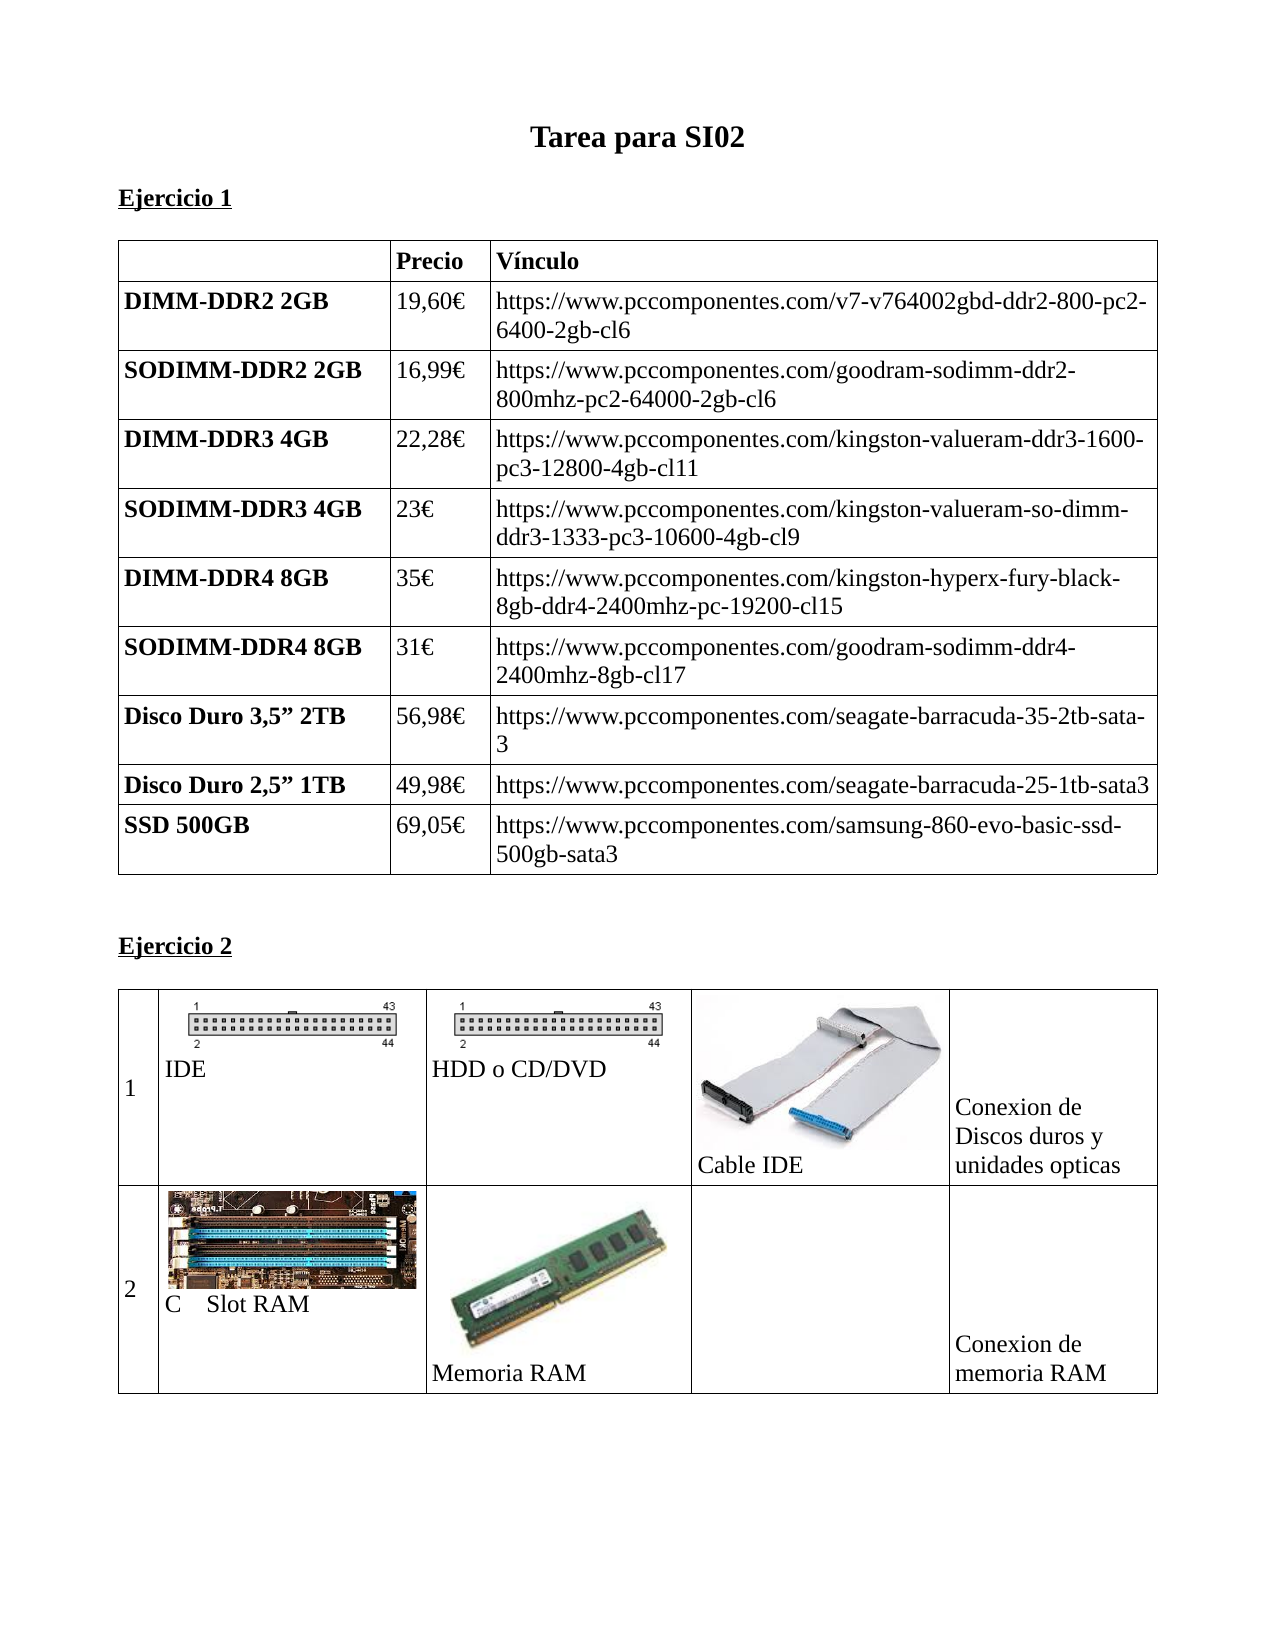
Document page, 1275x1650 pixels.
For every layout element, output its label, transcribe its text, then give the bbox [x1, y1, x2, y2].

table_cell DIMM-DDR4 8GB [119, 558, 390, 626]
table_cell SODIMM-DDR4 8GB [119, 627, 390, 695]
table_header Precio [391, 241, 490, 281]
text Ejercicio 1 [118, 183, 1157, 212]
table_cell https://www.pccomponentes.com/v7-v764002gbd-ddr2-800-pc2-6400-2gb-cl6 [491, 282, 1157, 350]
table_cell SODIMM-DDR2 2GB [119, 351, 390, 419]
table_cell 49,98€ [391, 765, 490, 804]
text Tarea para SI02 [118, 118, 1157, 154]
picture [168, 1191, 417, 1289]
table_cell 69,05€ [391, 805, 490, 873]
table_header Conexion de Discos duros y unidades opticas [950, 990, 1157, 1184]
table_cell DIMM-DDR3 4GB [119, 420, 390, 488]
table_header 1 [119, 990, 158, 1184]
picture [434, 995, 683, 1054]
table_cell 35€ [391, 558, 490, 626]
table_cell Disco Duro 2,5” 1TB [119, 765, 390, 804]
text Ejercicio 2 [118, 931, 1157, 960]
table_cell [692, 1186, 949, 1392]
table_header [119, 241, 390, 281]
table_header HDD o CD/DVD [427, 990, 691, 1184]
table_cell 56,98€ [391, 696, 490, 764]
table_cell https://www.pccomponentes.com/samsung-860-evo-basic-ssd-500gb-sata3 [491, 805, 1157, 873]
table_cell 16,99€ [391, 351, 490, 419]
table_cell 31€ [391, 627, 490, 695]
table_header IDE [159, 990, 426, 1184]
table_cell SODIMM-DDR3 4GB [119, 489, 390, 557]
table_cell Conexion de memoria RAM [950, 1186, 1157, 1392]
table_cell https://www.pccomponentes.com/kingston-valueram-so-dimm-ddr3-1333-pc3-10600-4gb-cl9 [491, 489, 1157, 557]
table_cell Disco Duro 3,5” 2TB [119, 696, 390, 764]
table_cell Memoria RAM [427, 1186, 691, 1392]
table_cell 23€ [391, 489, 490, 557]
table_cell https://www.pccomponentes.com/kingston-valueram-ddr3-1600-pc3-12800-4gb-cl11 [491, 420, 1157, 488]
table_cell DIMM-DDR2 2GB [119, 282, 390, 350]
picture [450, 1191, 668, 1358]
table_header Cable IDE [692, 990, 949, 1184]
table_cell C Slot RAM [159, 1186, 426, 1392]
table_cell SSD 500GB [119, 805, 390, 873]
table_cell 22,28€ [391, 420, 490, 488]
picture [696, 995, 945, 1150]
table_header Vínculo [491, 241, 1157, 281]
table_cell https://www.pccomponentes.com/kingston-hyperx-fury-black-8gb-ddr4-2400mhz-pc-19200-cl15 [491, 558, 1157, 626]
table_cell https://www.pccomponentes.com/goodram-sodimm-ddr4-2400mhz-8gb-cl17 [491, 627, 1157, 695]
picture [168, 995, 417, 1054]
table_cell https://www.pccomponentes.com/seagate-barracuda-35-2tb-sata-3 [491, 696, 1157, 764]
table_cell 2 [119, 1186, 158, 1392]
table_cell 19,60€ [391, 282, 490, 350]
table_cell https://www.pccomponentes.com/goodram-sodimm-ddr2-800mhz-pc2-64000-2gb-cl6 [491, 351, 1157, 419]
table_cell https://www.pccomponentes.com/seagate-barracuda-25-1tb-sata3 [491, 765, 1157, 804]
